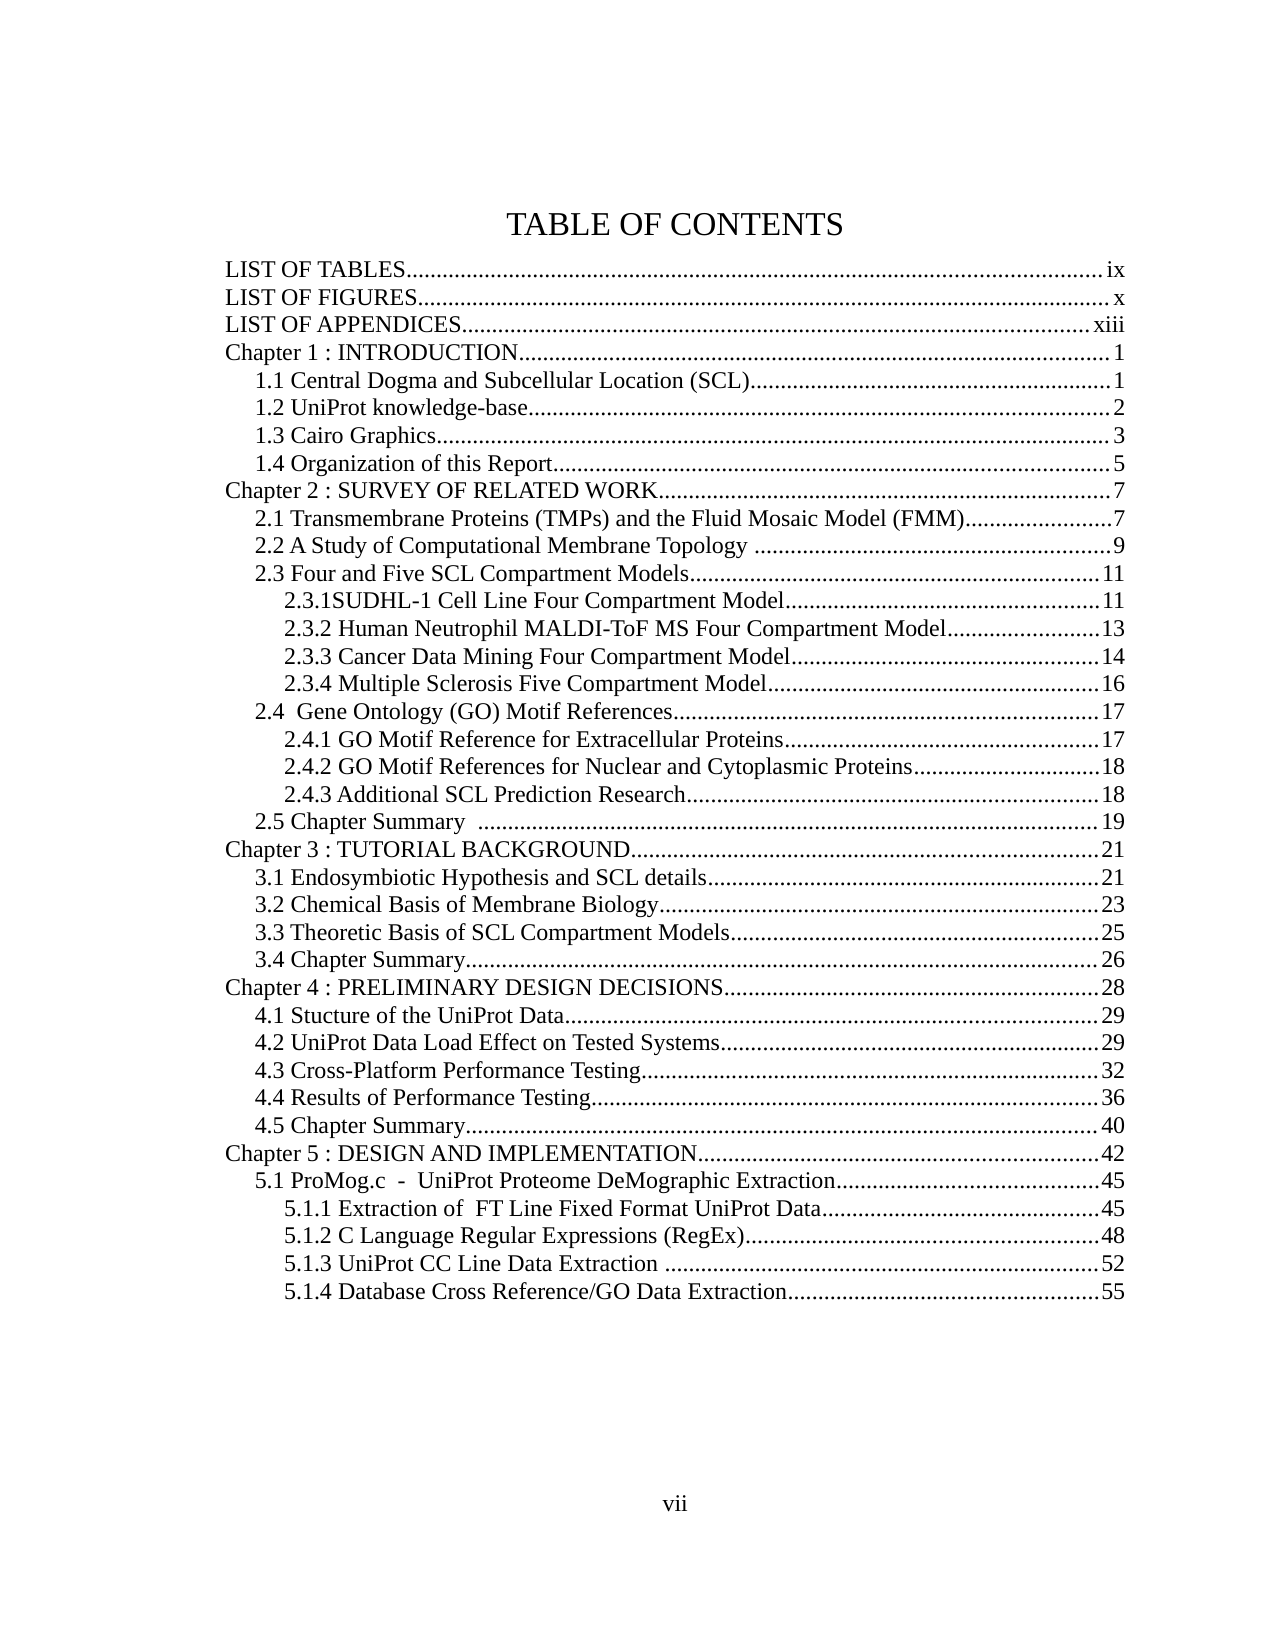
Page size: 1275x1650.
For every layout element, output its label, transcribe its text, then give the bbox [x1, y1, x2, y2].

text 1.3 Cairo Graphics 3 [254, 421, 1125, 448]
text 2.4.1 GO Motif Reference for Extracellular Proteins 17 [284, 724, 1125, 752]
text 4.2 UniProt Data Load Effect on Tested Systems 29 [254, 1028, 1125, 1056]
text 5.1.3 UniProt CC Line Data Extraction 52 [284, 1249, 1125, 1277]
text 2.4.3 Additional SCL Prediction Research 18 [284, 780, 1125, 807]
text LIST OF TABLES ix [225, 255, 1125, 283]
text 1.2 UniProt knowledge-base 2 [254, 393, 1125, 421]
text 5.1.4 Database Cross Reference/GO Data Extraction 55 [284, 1277, 1125, 1304]
text 1.4 Organization of this Report 5 [254, 448, 1125, 476]
text 2.3.2 Human Neutrophil MALDI-ToF MS Four Compartment Model 13 [284, 614, 1125, 642]
text 2.3.1SUDHL-1 Cell Line Four Compartment Model 11 [284, 587, 1125, 614]
text 2.4.2 GO Motif References for Nuclear and Cytoplasmic Proteins 18 [284, 752, 1125, 780]
text 3.2 Chemical Basis of Membrane Biology 23 [254, 890, 1125, 918]
subtitle TABLE OF CONTENTS [225, 204, 1125, 243]
text 5.1 ProMog.c - UniProt Proteome DeMographic Extraction 45 [254, 1166, 1125, 1194]
text 4.1 Stucture of the UniProt Data 29 [254, 1001, 1125, 1028]
text 2.3.3 Cancer Data Mining Four Compartment Model 14 [284, 642, 1125, 669]
text 2.5 Chapter Summary 19 [254, 807, 1125, 835]
text 2.4 Gene Ontology (GO) Motif References 17 [254, 697, 1125, 724]
text 2.3.4 Multiple Sclerosis Five Compartment Model 16 [284, 669, 1125, 697]
text Chapter 4 : PRELIMINARY DESIGN DECISIONS 28 [225, 973, 1125, 1001]
text LIST OF FIGURES x [225, 283, 1125, 311]
text 3.4 Chapter Summary 26 [254, 945, 1125, 973]
text 2.1 Transmembrane Proteins (TMPs) and the Fluid Mosaic Model (FMM) 7 [254, 504, 1125, 531]
text 3.1 Endosymbiotic Hypothesis and SCL details 21 [254, 863, 1125, 890]
text 5.1.1 Extraction of FT Line Fixed Format UniProt Data 45 [284, 1194, 1125, 1221]
text LIST OF APPENDICES xiii [225, 311, 1125, 338]
text 4.5 Chapter Summary 40 [254, 1111, 1125, 1139]
text Chapter 5 : DESIGN AND IMPLEMENTATION 42 [225, 1139, 1125, 1166]
text 3.3 Theoretic Basis of SCL Compartment Models 25 [254, 918, 1125, 945]
text 2.2 A Study of Computational Membrane Topology 9 [254, 531, 1125, 559]
text 1.1 Central Dogma and Subcellular Location (SCL) 1 [254, 366, 1125, 393]
text Chapter 2 : SURVEY OF RELATED WORK 7 [225, 476, 1125, 504]
text 4.4 Results of Performance Testing 36 [254, 1083, 1125, 1111]
text Chapter 3 : TUTORIAL BACKGROUND 21 [225, 835, 1125, 863]
text 5.1.2 C Language Regular Expressions (RegEx) 48 [284, 1221, 1125, 1249]
text 4.3 Cross-Platform Performance Testing 32 [254, 1056, 1125, 1083]
text 2.3 Four and Five SCL Compartment Models 11 [254, 559, 1125, 587]
text Chapter 1 : INTRODUCTION 1 [225, 338, 1125, 366]
